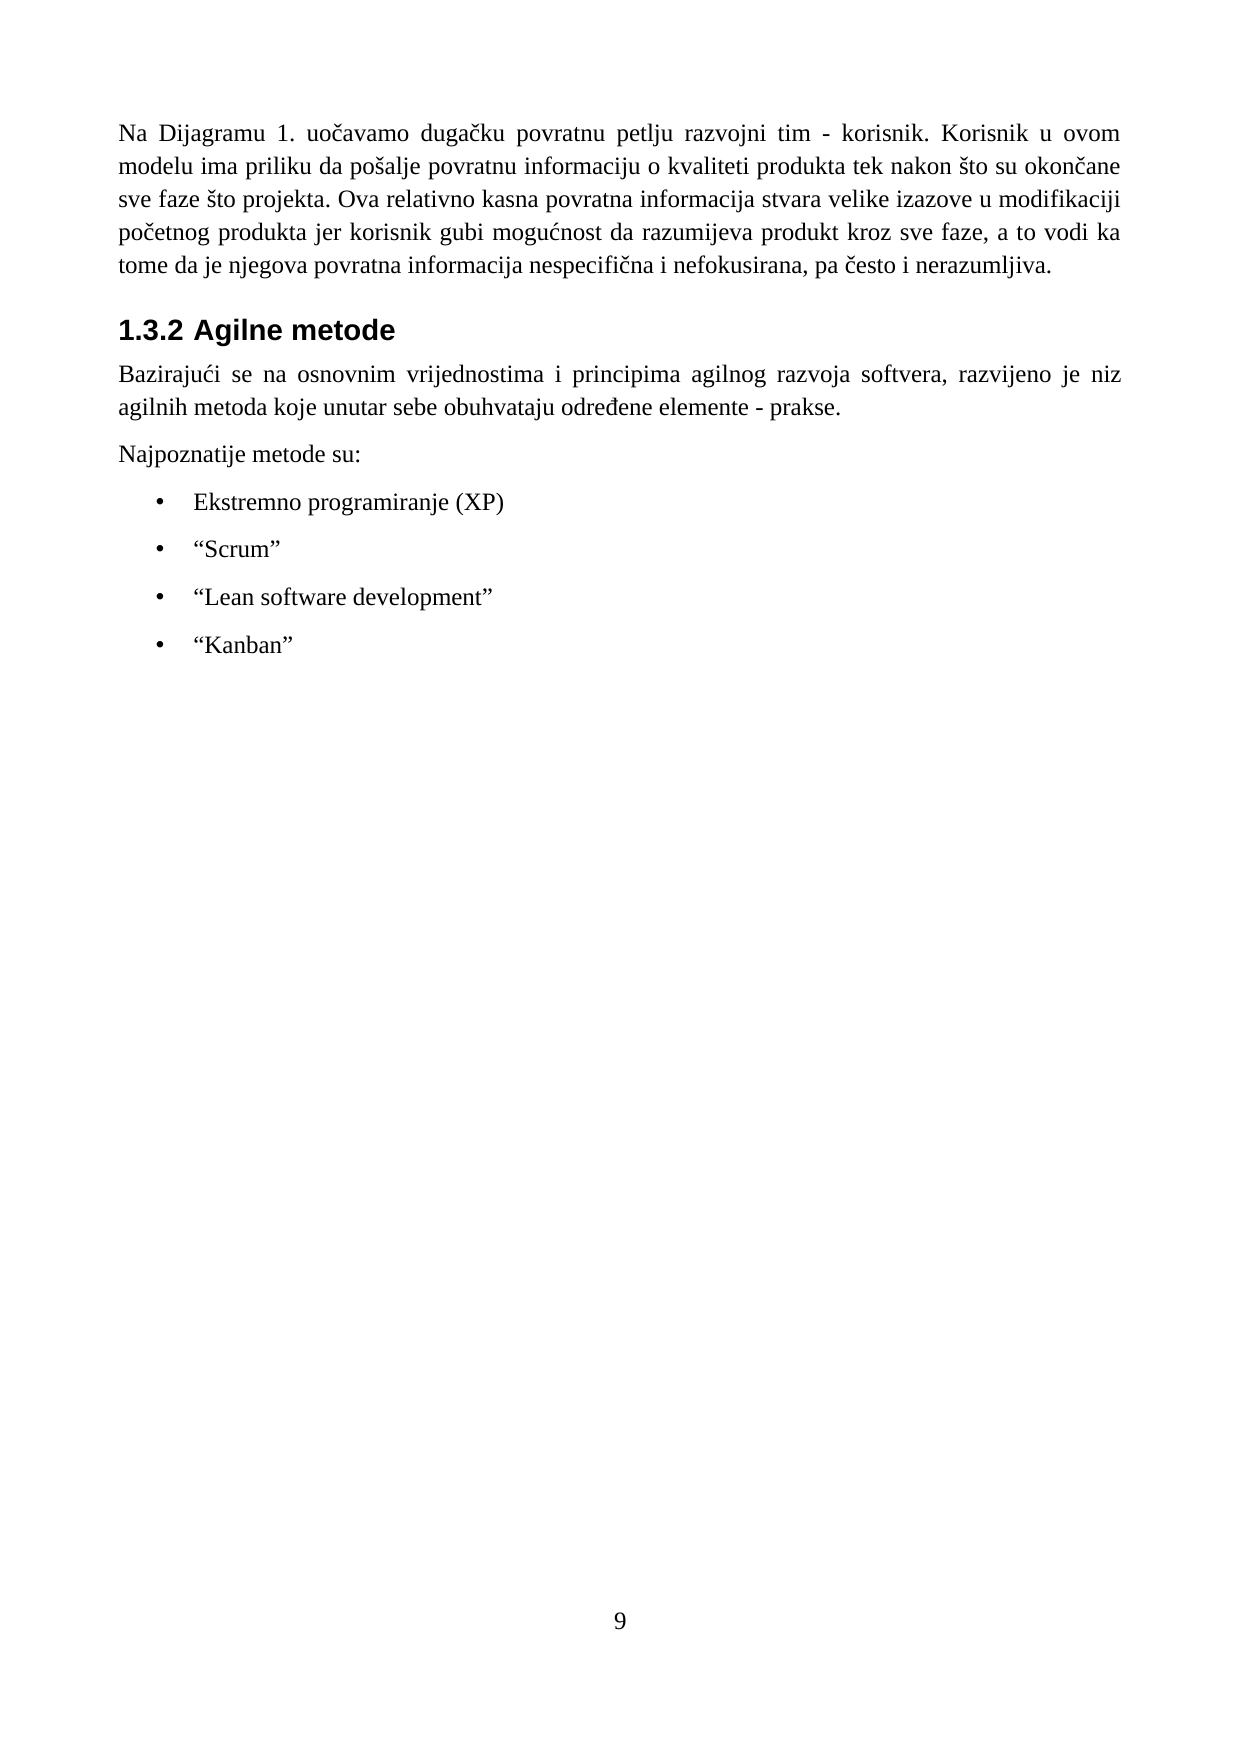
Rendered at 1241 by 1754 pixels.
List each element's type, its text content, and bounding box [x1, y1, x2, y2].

list Ekstremno programiranje (XP) [156, 487, 1122, 516]
subtitle Agilne metode [118, 312, 1122, 346]
text Bazirajući se na osnovnim vrijednostima i principima agilnog razvoja softvera, razvijeno je niz agilnih metoda koje unutar sebe obuhvataju određene elemente - prakse. [118, 359, 1122, 420]
list “Lean software development” [156, 582, 1122, 611]
list “Kanban” [156, 630, 1122, 658]
list “Scrum” [156, 534, 1122, 563]
text Na Dijagramu 1. uočavamo dugačku povratnu petlju razvojni tim - korisnik. Korisnik u ovom modelu ima priliku da pošalje povratnu informaciju o kvaliteti produkta tek nakon što su okončane sve faze što projekta. Ova relativno kasna povratna informacija stvara velike izazove u modifikaciji početnog produkta jer korisnik gubi mogućnost da razumijeva produkt kroz sve faze, a to vodi ka tome da je njegova povratna informacija nespecifična i nefokusirana, pa često i nerazumljiva. [118, 118, 1122, 279]
text Najpoznatije metode su: [118, 439, 1122, 468]
